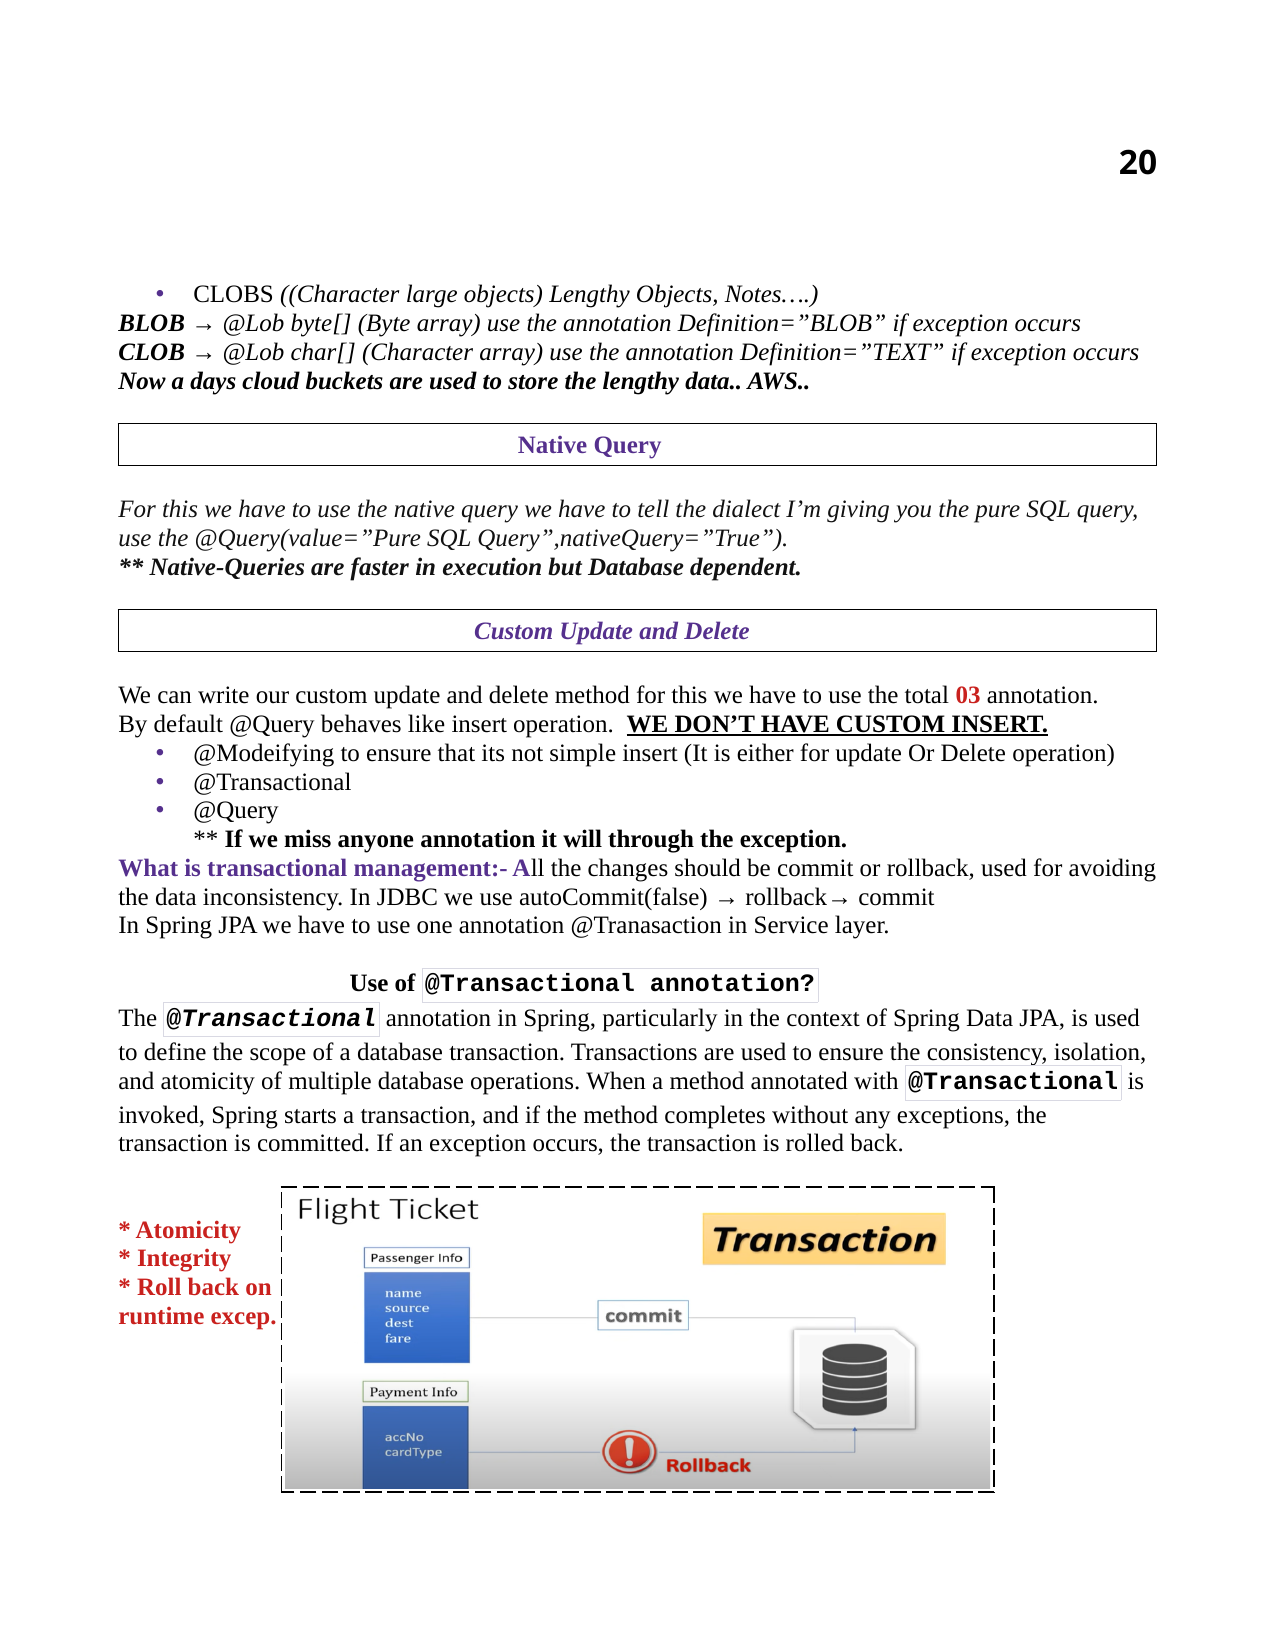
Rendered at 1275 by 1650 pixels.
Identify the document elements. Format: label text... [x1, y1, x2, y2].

text [994, 1215, 1157, 1243]
list @Query ** If we miss anyone annotation it will through the exception. [156, 795, 1157, 853]
table_header Native Query [119, 424, 1156, 464]
picture [285, 1190, 990, 1489]
list @Modeifying to ensure that its not simple insert (It is either for update Or Delete operation) [156, 738, 1157, 767]
text For this we have to use the native query we have to tell the dialect I’m giving you the pure SQL query, use the @Query(value=”Pure SQL Query”,nativeQuery=”True”). [118, 494, 1157, 552]
text ** Native-Queries are faster in execution but Database dependent. [118, 552, 1157, 581]
text Use of [118, 968, 422, 1002]
text Now a days cloud buckets are used to store the lengthy data.. AWS.. [118, 366, 1157, 423]
list @Transactional [156, 767, 1157, 795]
text What is transactional management:- All the changes should be commit or rollback, used for avoiding the data inconsistency. In JDBC we use autoCommit(false) → rollback→ commit [118, 853, 1157, 910]
text [994, 1272, 1157, 1330]
text * Roll back on runtime excep. [118, 1272, 281, 1330]
text The @Transactional annotation in Spring, particularly in the context of Spring Data JPA, is used to define the scope of a database transaction. Transactions are used to ensure the consistency, isolation, and atomicity of multiple database operations. When a method annotated with @Transactional is invoked, Spring starts a transaction, and if the method completes without any exceptions, the transaction is committed. If an exception occurs, the transaction is rolled back. [118, 1002, 1157, 1157]
list CLOBS ((Character large objects) Lengthy Objects, Notes….) [156, 279, 1157, 308]
text @Transactional annotation? [423, 969, 818, 1002]
text CLOB → @Lob char[] (Character array) use the annotation Definition=”TEXT” if exception occurs [118, 337, 1157, 366]
text By default @Query behaves like insert operation. WE DON’T HAVE CUSTOM INSERT. [118, 709, 1157, 738]
text We can write our custom update and delete method for this we have to use the total 03 annotation. [118, 680, 1157, 709]
text * Atomicity [118, 1215, 281, 1243]
text * Integrity [118, 1243, 281, 1272]
text In Spring JPA we have to use one annotation @Tranasaction in Service layer. [118, 910, 1157, 939]
text [994, 1243, 1157, 1272]
text [819, 968, 1157, 1002]
text BLOB → @Lob byte[] (Byte array) use the annotation Definition=”BLOB” if exception occurs [118, 308, 1157, 337]
table_header Custom Update and Delete [119, 610, 1156, 651]
